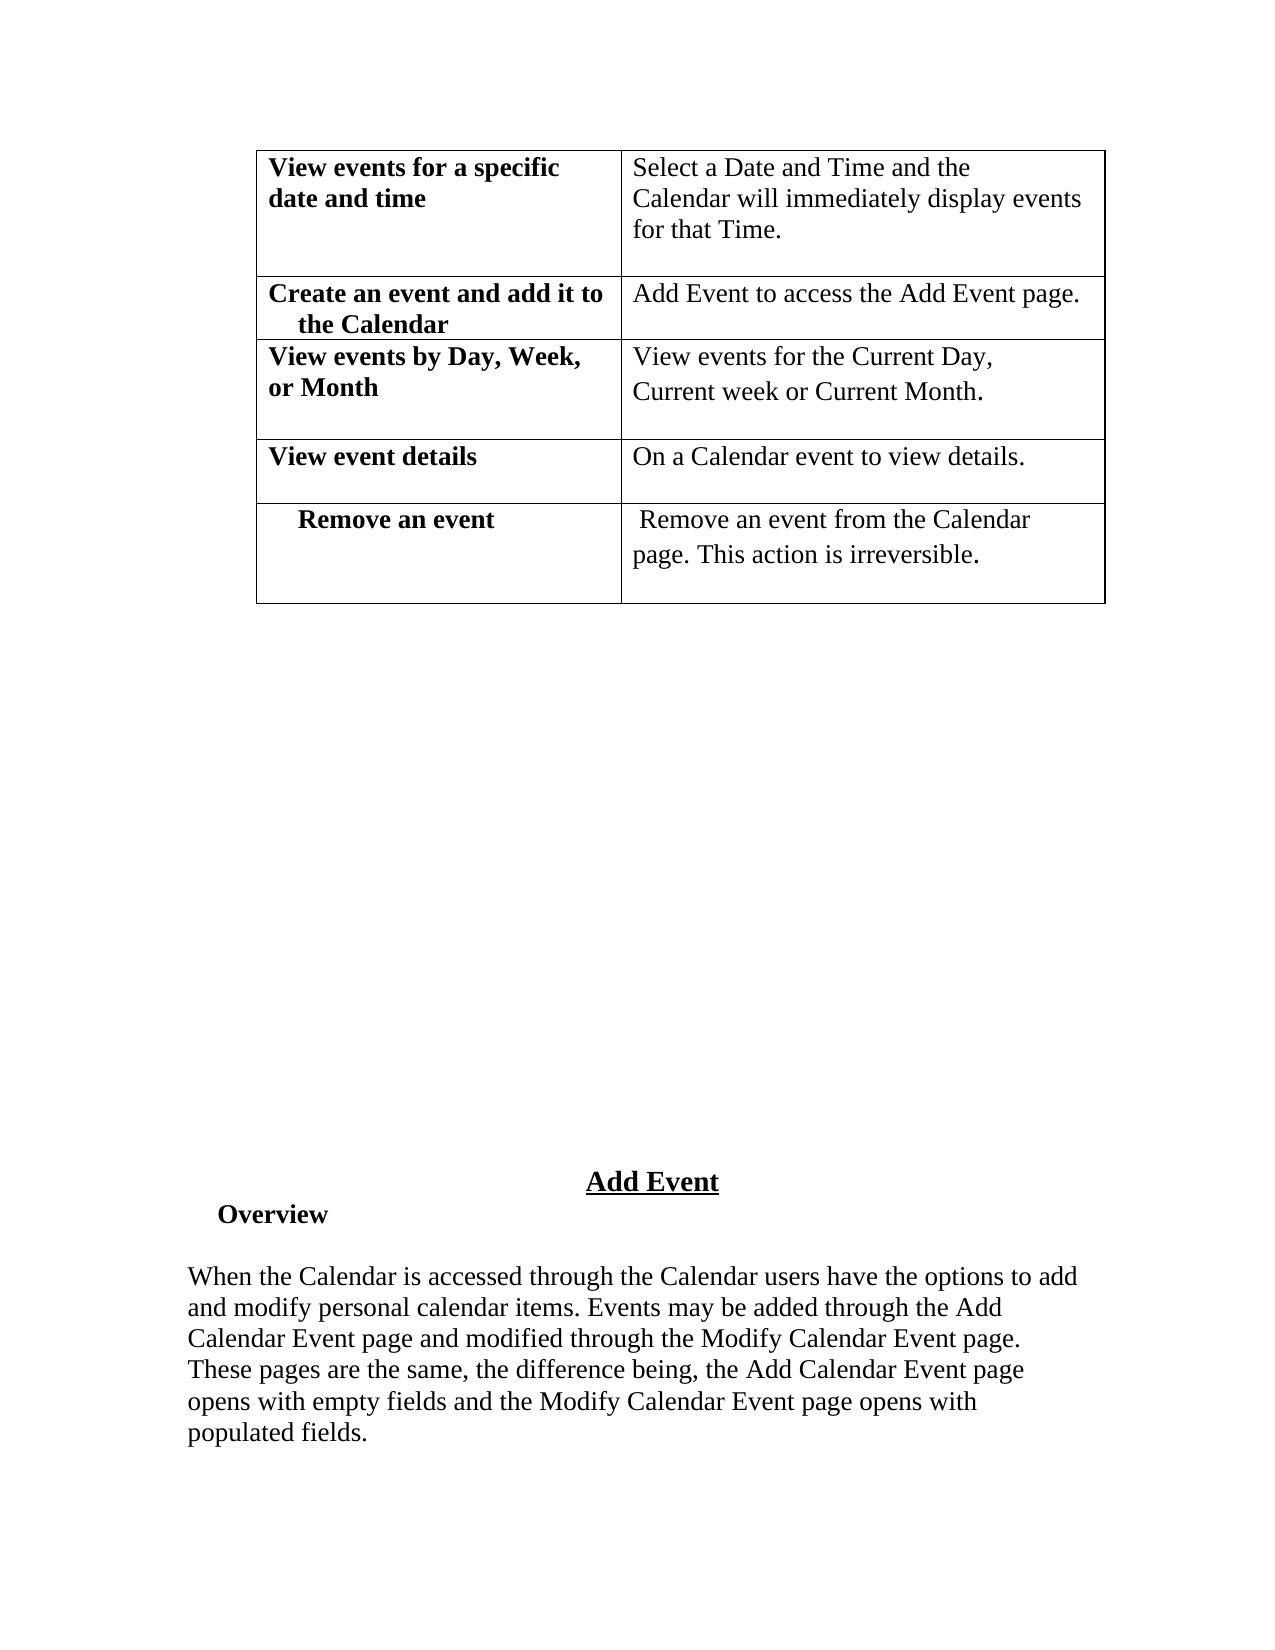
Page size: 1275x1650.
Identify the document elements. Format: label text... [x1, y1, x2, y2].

table_cell Select a Date and Time and the Calendar will immediately display events for that Time. [622, 151, 1104, 276]
table_cell Add Event to access the Add Event page. [622, 277, 1104, 339]
table_cell Remove an event from the Calendar page. This action is irreversible. [622, 504, 1104, 603]
table_cell View event details [257, 440, 621, 502]
table_cell View events for the Current Day, Current week or Current Month. [622, 340, 1104, 439]
text When the Calendar is accessed through the Calendar users have the options to add and modify personal calendar items. Events may be added through the Add Calendar Event page and modified through the Modify Calendar Event page. These pages are the same, the difference being, the Add Calendar Event page opens with empty fields and the Modify Calendar Event page opens with populated fields. [187, 1260, 1087, 1447]
table_cell On a Calendar event to view details. [622, 440, 1104, 502]
table_cell Remove an event [257, 504, 621, 603]
table_cell Create an event and add it to the Calendar [257, 277, 621, 339]
table_cell View events by Day, Week, or Month [257, 340, 621, 439]
text Add Event [217, 1164, 1087, 1198]
table_cell View events for a specific date and time [257, 151, 621, 276]
text Overview [217, 1198, 1087, 1229]
